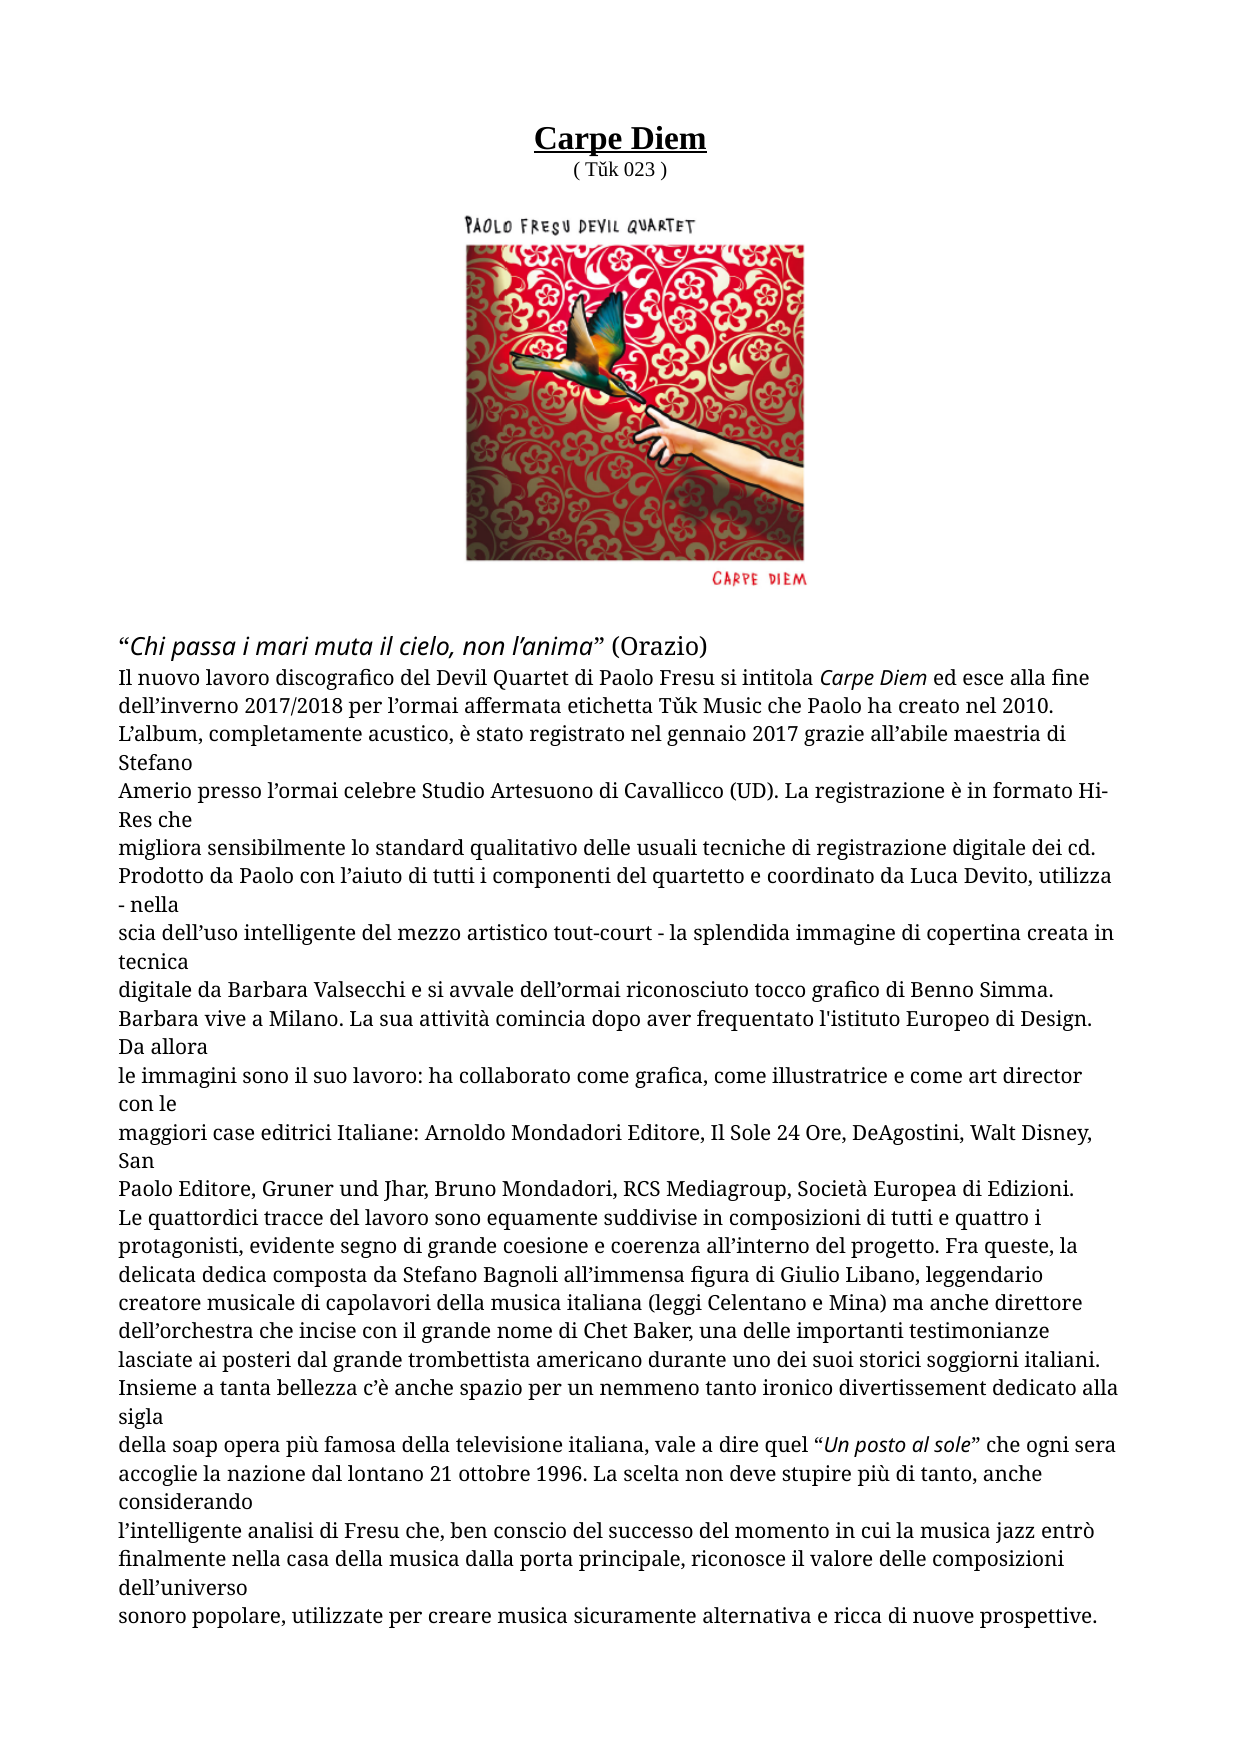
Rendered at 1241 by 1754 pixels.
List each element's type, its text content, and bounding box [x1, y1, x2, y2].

text Il nuovo lavoro discografico del Devil Quartet di Paolo Fresu si intitola Carpe Diem ed esce alla fine [118, 663, 1122, 691]
text dell’inverno 2017/2018 per l’ormai affermata etichetta Tǔk Music che Paolo ha creato nel 2010. [118, 691, 1122, 719]
text Prodotto da Paolo con l’aiuto di tutti i componenti del quartetto e coordinato da Luca Devito, utilizza - nella [118, 862, 1122, 918]
text L’album, completamente acustico, è stato registrato nel gennaio 2017 grazie all’abile maestria di Stefano [118, 719, 1122, 776]
text migliora sensibilmente lo standard qualitativo delle usuali tecniche di registrazione digitale dei cd. [118, 833, 1122, 862]
text sonoro popolare, utilizzate per creare musica sicuramente alternativa e ricca di nuove prospettive. [118, 1601, 1122, 1629]
text Carpe Diem [118, 118, 1122, 156]
text finalmente nella casa della musica dalla porta principale, riconosce il valore delle composizioni dell’universo [118, 1544, 1122, 1601]
text Insieme a tanta bellezza c’è anche spazio per un nemmeno tanto ironico divertissement dedicato alla sigla [118, 1373, 1122, 1430]
text della soap opera più famosa della televisione italiana, vale a dire quel “Un posto al sole” che ogni sera accoglie la nazione dal lontano 21 ottobre 1996. La scelta non deve stupire più di tanto, anche considerando [118, 1430, 1122, 1516]
text l’intelligente analisi di Fresu che, ben conscio del successo del momento in cui la musica jazz entrò [118, 1516, 1122, 1544]
text Le quattordici tracce del lavoro sono equamente suddivise in composizioni di tutti e quattro i protagonisti, evidente segno di grande coesione e coerenza all’interno del progetto. Fra queste, la delicata dedica composta da Stefano Bagnoli all’immensa figura di Giulio Libano, leggendario creatore musicale di capolavori della musica italiana (leggi Celentano e Mina) ma anche direttore dell’orchestra che incise con il grande nome di Chet Baker, una delle importanti testimonianze lasciate ai posteri dal grande trombettista americano durante uno dei suoi storici soggiorni italiani. [118, 1203, 1122, 1373]
text digitale da Barbara Valsecchi e si avvale dell’ormai riconosciuto tocco grafico di Benno Simma. [118, 975, 1122, 1004]
text maggiori case editrici Italiane: Arnoldo Mondadori Editore, Il Sole 24 Ore, DeAgostini, Walt Disney, San [118, 1118, 1122, 1174]
text scia dell’uso intelligente del mezzo artistico tout-court - la splendida immagine di copertina creata in tecnica [118, 918, 1122, 975]
text Amerio presso l’ormai celebre Studio Artesuono di Cavallicco (UD). La registrazione è in formato Hi-Res che [118, 776, 1122, 833]
text ( Tǔk 023 ) [118, 156, 1122, 181]
text le immagini sono il suo lavoro: ha collaborato come grafica, come illustratrice e come art director con le [118, 1061, 1122, 1118]
text “Chi passa i mari muta il cielo, non l’anima” (Orazio) [118, 628, 1122, 663]
text Paolo Editore, Gruner und Jhar, Bruno Mondadori, RCS Mediagroup, Società Europea di Edizioni. [118, 1174, 1122, 1203]
text Barbara vive a Milano. La sua attività comincia dopo aver frequentato l'istituto Europeo di Design. Da allora [118, 1004, 1122, 1061]
